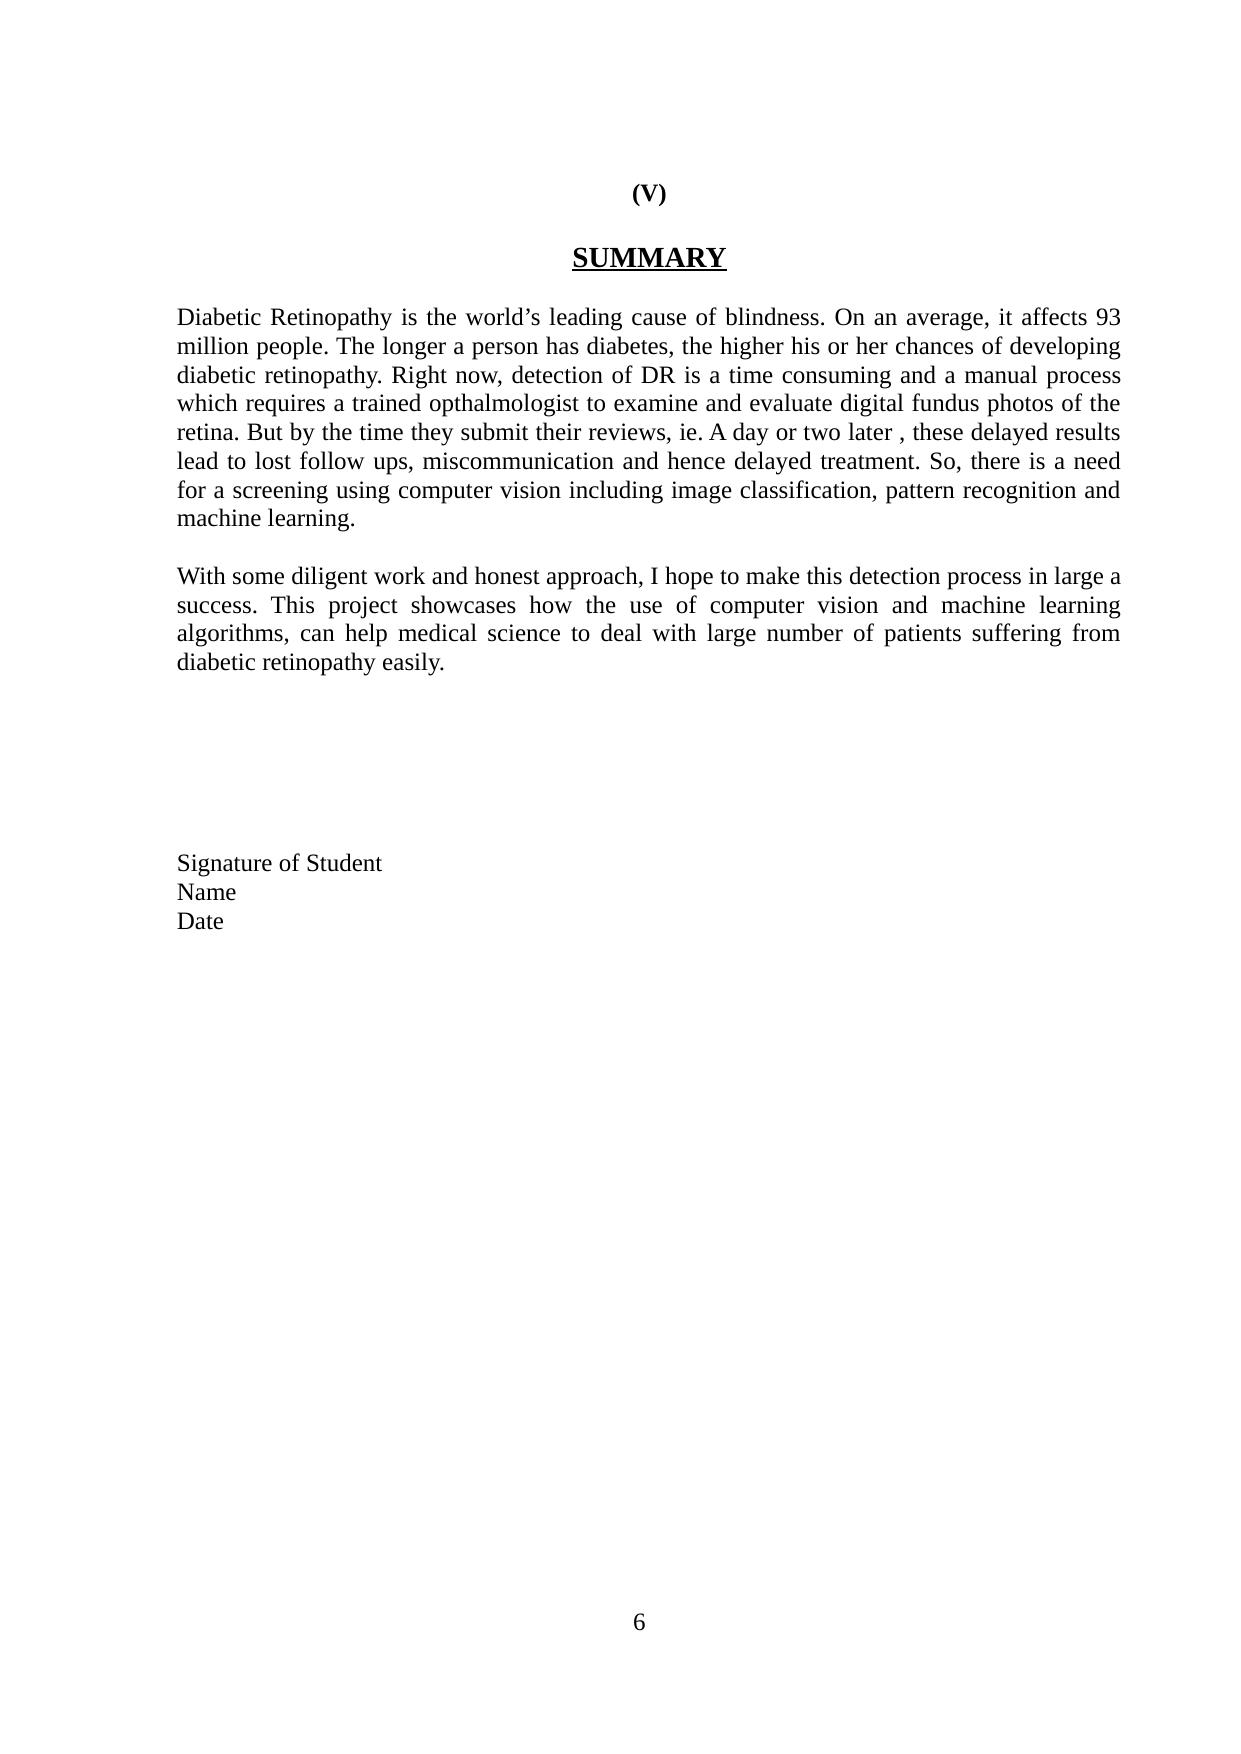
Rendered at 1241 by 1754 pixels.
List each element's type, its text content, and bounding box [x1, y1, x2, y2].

text SUMMARY [177, 240, 1122, 273]
text Date [177, 906, 1122, 935]
text Signature of Student [177, 848, 1122, 877]
text Diabetic Retinopathy is the world’s leading cause of blindness. On an average, it affects 93 million people. The longer a person has diabetes, the higher his or her chances of developing diabetic retinopathy. Right now, detection of DR is a time consuming and a manual process which requires a trained opthalmologist to examine and evaluate digital fundus photos of the retina. But by the time they submit their reviews, ie. A day or two later , these delayed results lead to lost follow ups, miscommunication and hence delayed treatment. So, there is a need for a screening using computer vision including image classification, pattern recognition and machine learning. [177, 302, 1122, 532]
text (V) [177, 178, 1122, 206]
text With some diligent work and honest approach, I hope to make this detection process in large a success. This project showcases how the use of computer vision and machine learning algorithms, can help medical science to deal with large number of patients suffering from diabetic retinopathy easily. [177, 561, 1122, 676]
text Name [177, 877, 1122, 906]
